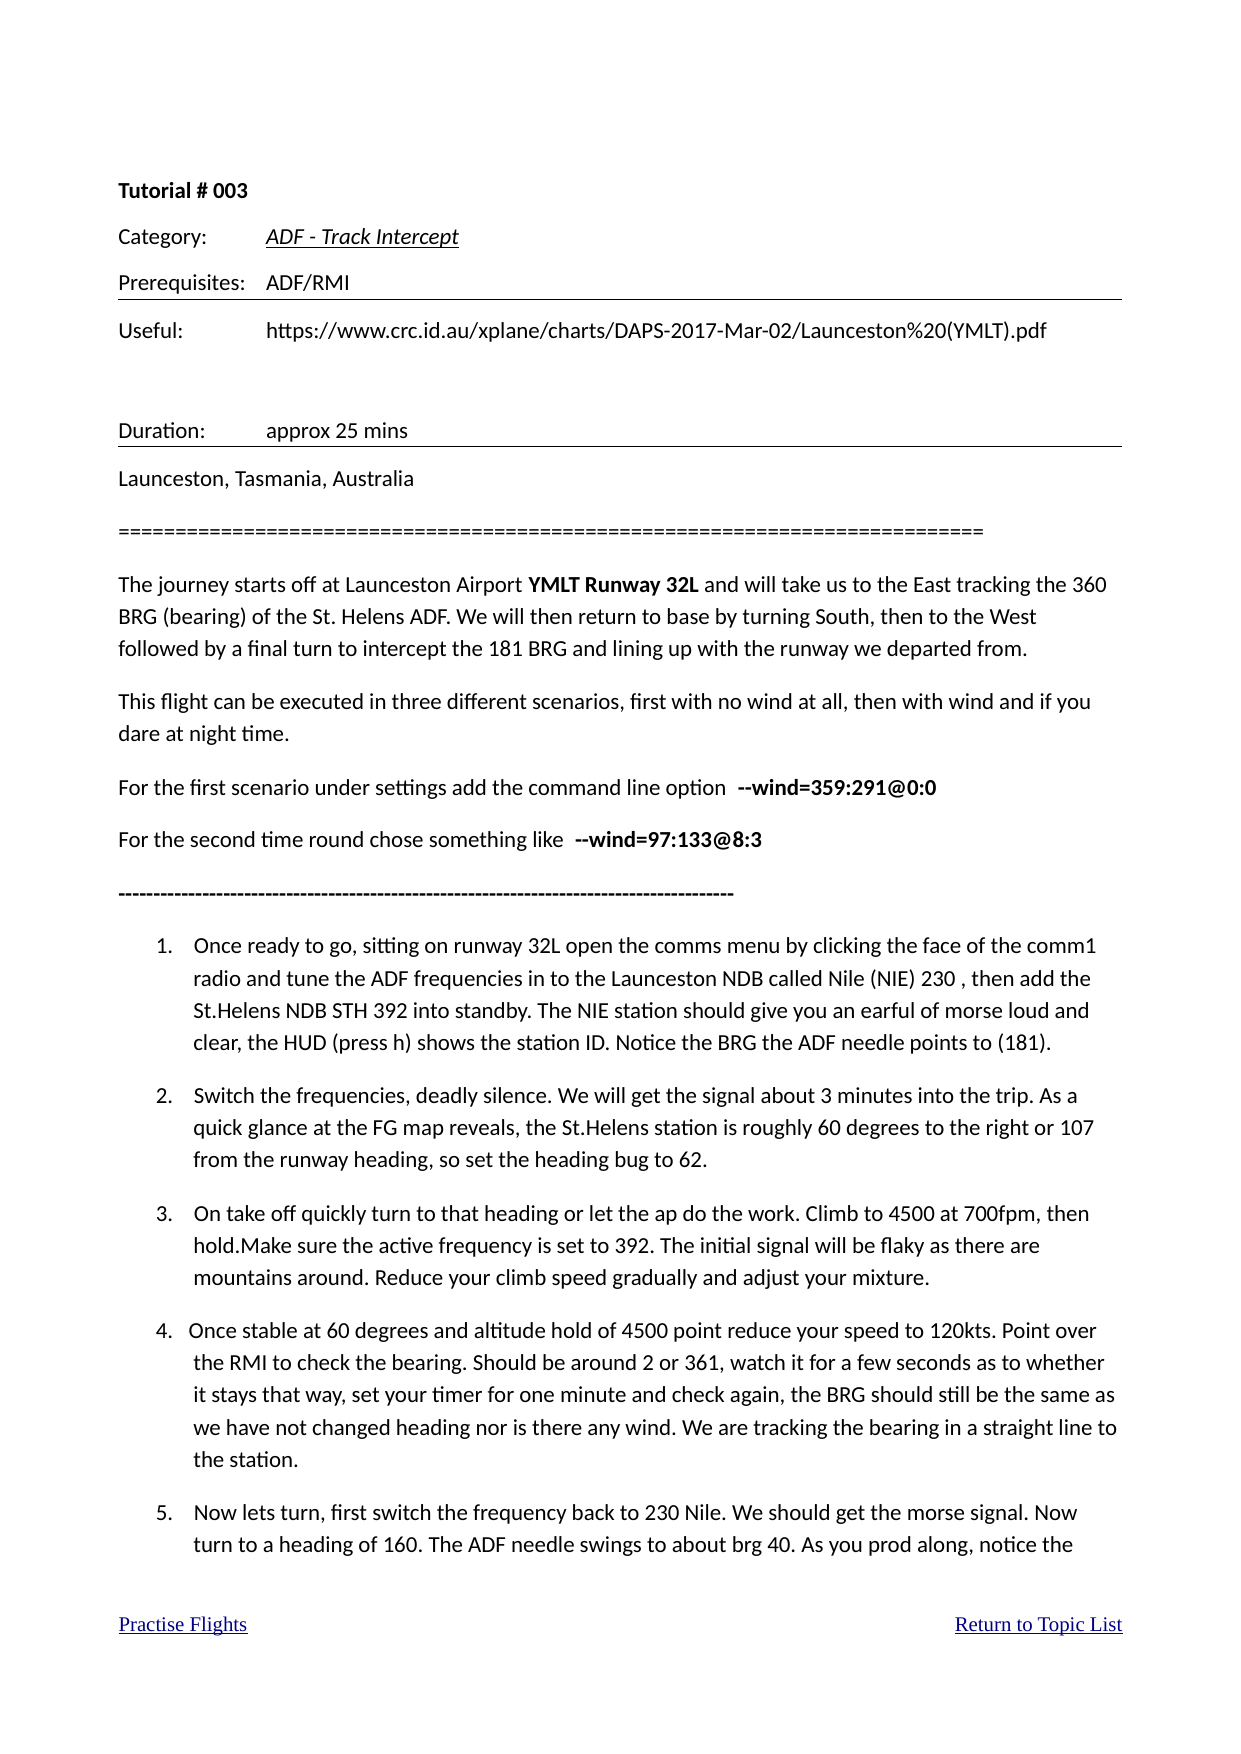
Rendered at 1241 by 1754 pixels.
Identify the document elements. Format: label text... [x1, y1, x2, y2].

text Useful: https://www.crc.id.au/xplane/charts/DAPS-2017-Mar-02/Launceston%20(YMLT).pdf [118, 317, 1122, 345]
text Duration: approx 25 mins [118, 416, 1122, 446]
text For the first scenario under settings add the command line option --wind=359:291@0:0 [118, 773, 1122, 801]
text Prerequisites: ADF/RMI [118, 268, 1122, 299]
text Category: ADF - Track Intercept [118, 222, 1122, 250]
text The journey starts off at Launceston Airport YMLT Runway 32L and will take us to the East tracking the 360 BRG (bearing) of the St. Helens ADF. We will then return to base by turning South, then to the West followed by a final turn to intercept the 181 BRG and lining up with the runway we departed from. [118, 570, 1122, 662]
list Once ready to go, sitting on runway 32L open the comms menu by clicking the face of the comm1 radio and tune the ADF frequencies in to the Launceston NDB called Nile (NIE) 230 , then add the St.Helens NDB STH 392 into standby. The NIE station should give you an earful of morse loud and clear, the HUD (press h) shows the station ID. Notice the BRG the ADF needle points to (181). [156, 932, 1122, 1056]
text For the second time round chose something like --wind=97:133@8:3 [118, 826, 1122, 854]
text Tutorial # 003 [118, 176, 1122, 204]
list On take off quickly turn to that heading or let the ap do the work. Climb to 4500 at 700fpm, then hold.Make sure the active frequency is set to 392. The initial signal will be flaky as there are mountains around. Reduce your climb speed gradually and adjust your mixture. [156, 1199, 1122, 1291]
text ============================================================================ [118, 517, 1122, 545]
text Launceston, Tasmania, Australia [118, 464, 1122, 492]
list Once stable at 60 degrees and altitude hold of 4500 point reduce your speed to 120kts. Point over the RMI to check the bearing. Should be around 2 or 361, watch it for a few seconds as to whether it stays that way, set your timer for one minute and check again, the BRG should still be the same as we have not changed heading nor is there any wind. We are tracking the bearing in a straight line to the station. [156, 1316, 1122, 1473]
text This flight can be executed in three different scenarios, first with no wind at all, then with wind and if you dare at night time. [118, 687, 1122, 748]
list Switch the frequencies, deadly silence. We will get the signal about 3 minutes into the trip. As a quick glance at the FG map reveals, the St.Helens station is roughly 60 degrees to the right or 107 from the runway heading, so set the heading bug to 62. [156, 1081, 1122, 1174]
text ---------------------------------------------------------------------------------------- [118, 879, 1122, 907]
list Now lets turn, first switch the frequency back to 230 Nile. We should get the morse signal. Now turn to a heading of 160. The ADF needle swings to about brg 40. As you prod along, notice the [156, 1498, 1122, 1558]
